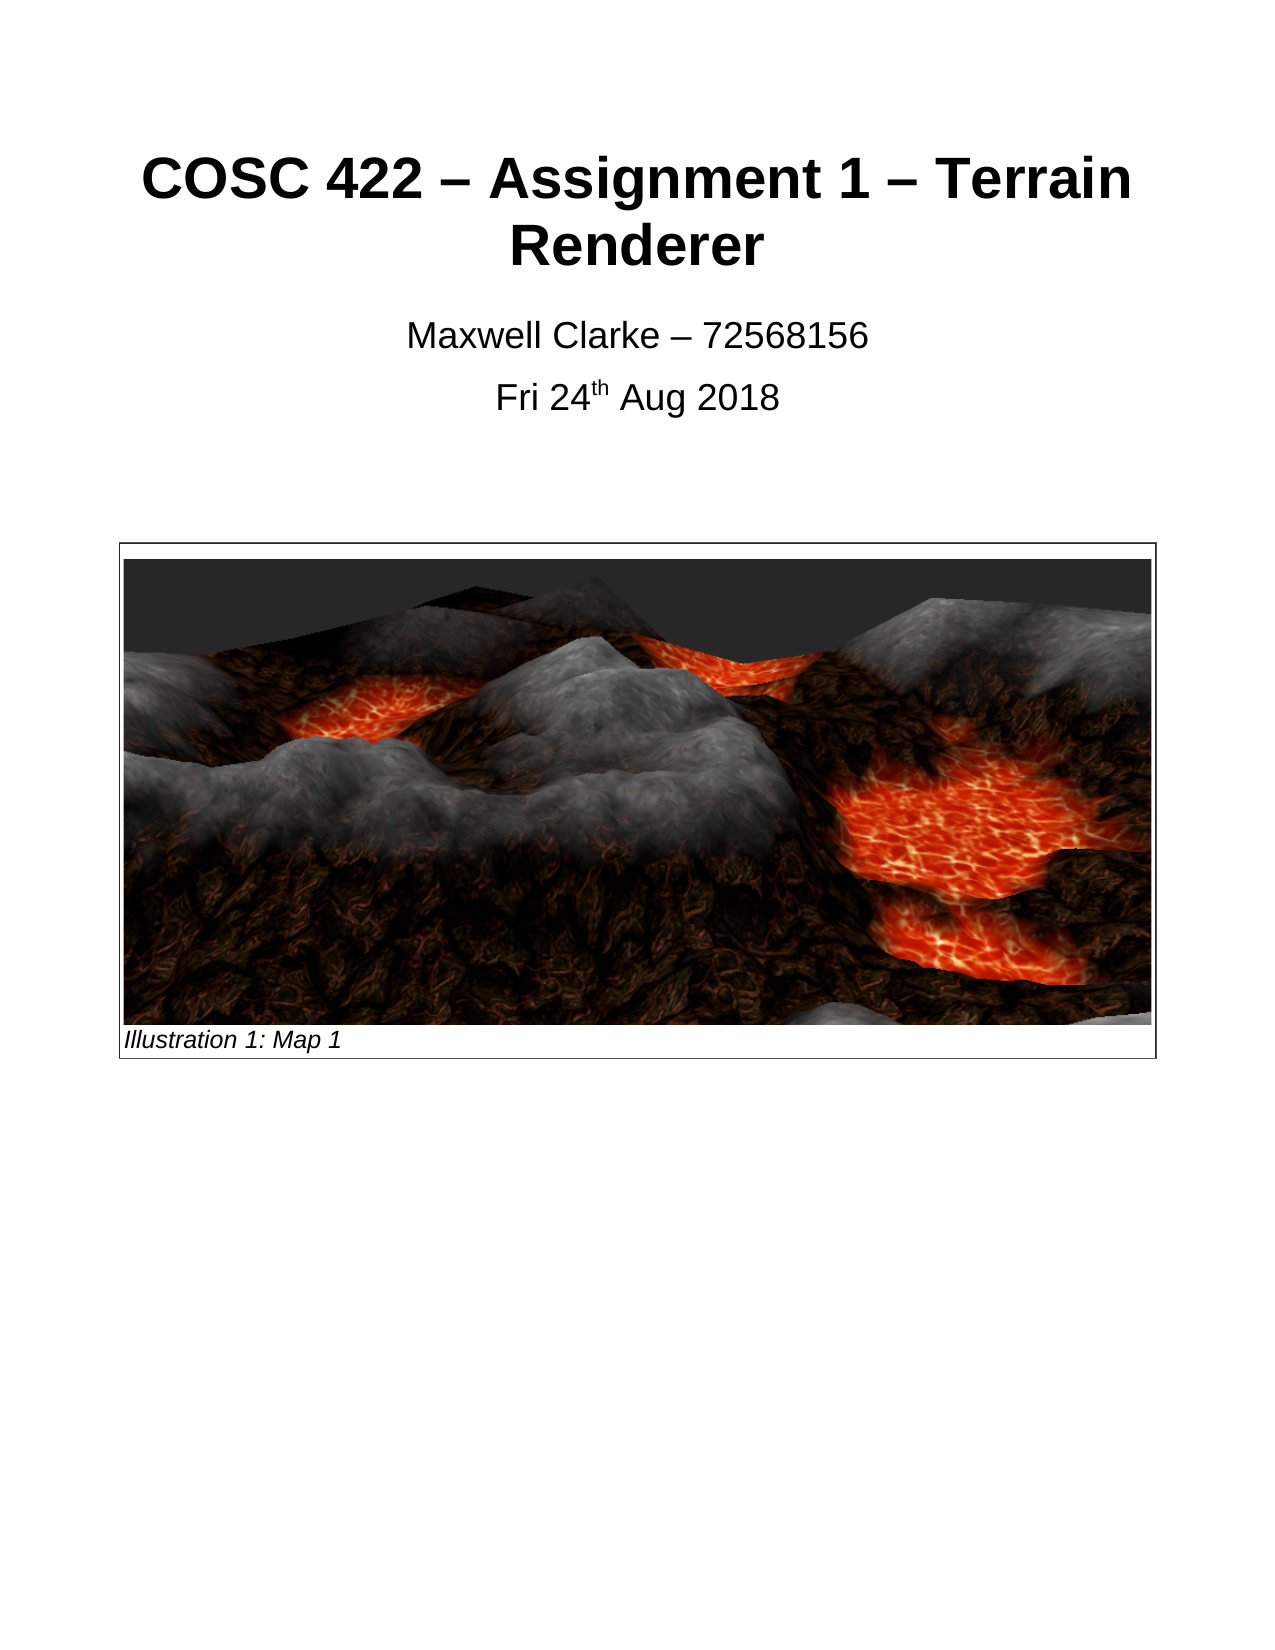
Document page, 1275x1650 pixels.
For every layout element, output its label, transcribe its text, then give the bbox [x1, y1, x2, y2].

subtitle Fri 24th Aug 2018 [118, 375, 1156, 418]
subtitle Maxwell Clarke – 72568156 [118, 313, 1156, 357]
text Illustration 1: Map 1 [123, 1025, 1151, 1054]
picture [123, 559, 1152, 1025]
title COSC 422 – Assignment 1 – Terrain Renderer [118, 143, 1156, 278]
